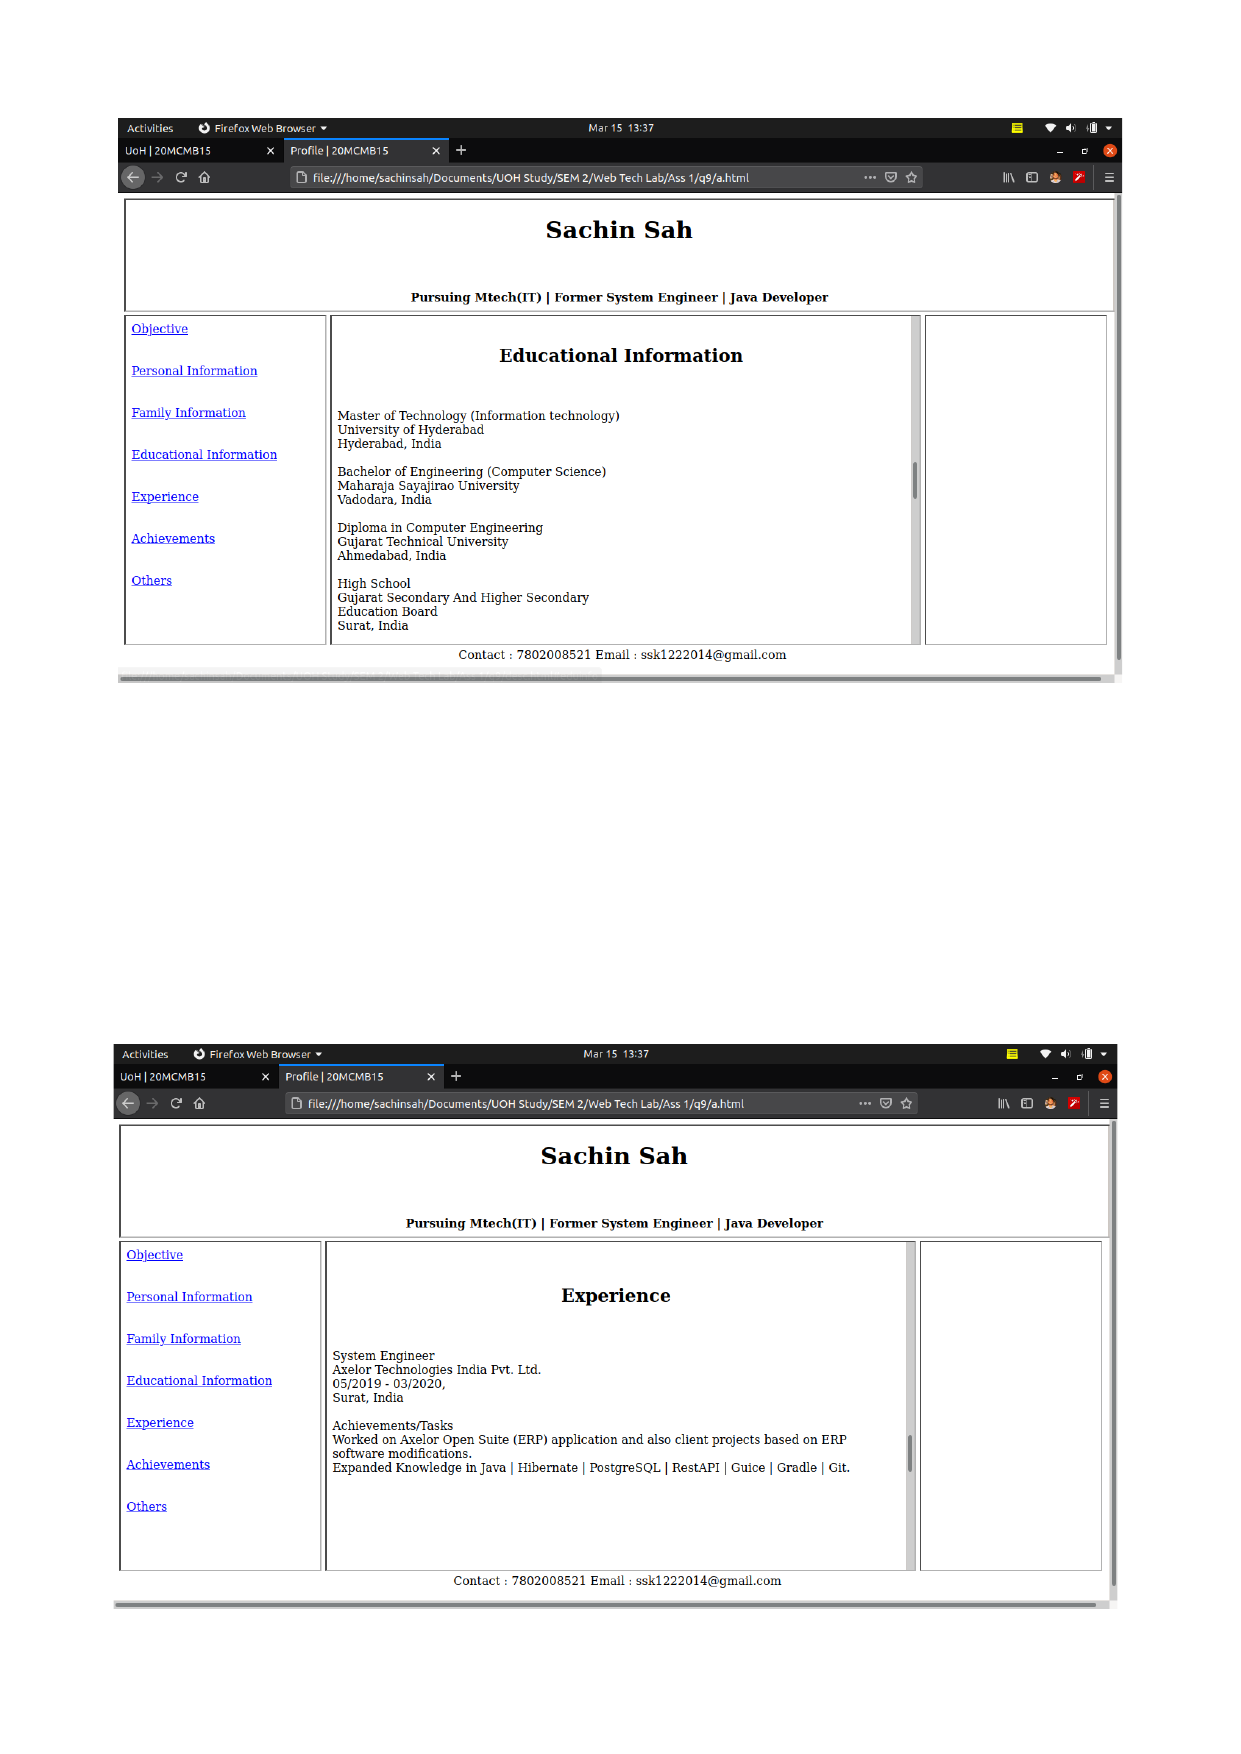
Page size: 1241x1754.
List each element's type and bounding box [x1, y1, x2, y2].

picture [118, 118, 1123, 683]
picture [113, 1044, 1118, 1609]
